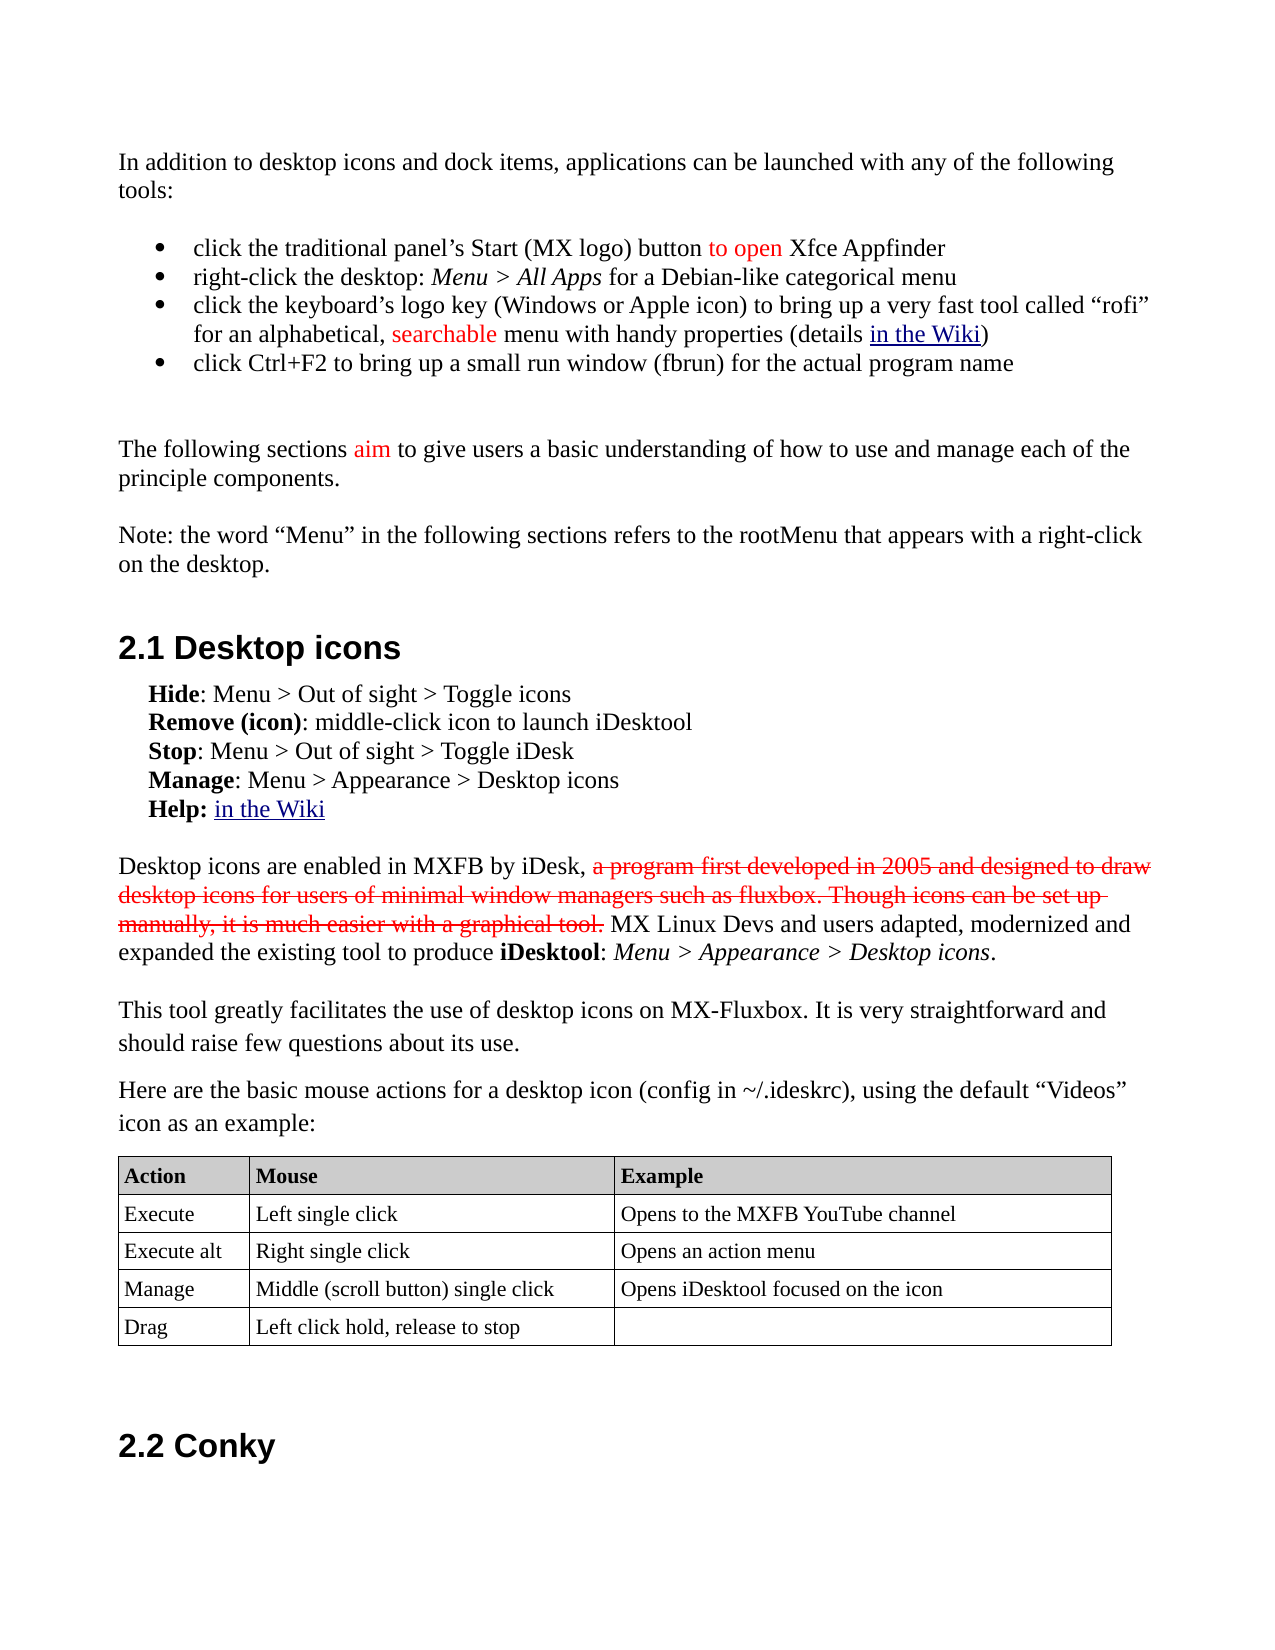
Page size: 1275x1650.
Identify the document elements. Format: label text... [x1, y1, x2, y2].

table_header Mouse [250, 1157, 614, 1194]
table_cell Execute [119, 1195, 249, 1232]
table_cell Opens an action menu [615, 1233, 1111, 1269]
table_cell Opens to the MXFB YouTube channel [615, 1195, 1111, 1232]
text Here are the basic mouse actions for a desktop icon (config in ~/.ideskrc), using the default “Videos” icon as an example: [118, 1076, 1157, 1137]
text Help: in the Wiki [148, 794, 1157, 822]
subtitle 2.2 Conky [118, 1426, 1157, 1464]
text Manage: Menu > Appearance > Desktop icons [148, 765, 1157, 794]
text Stop: Menu > Out of sight > Toggle iDesk [148, 736, 1157, 765]
text Note: the word “Menu” in the following sections refers to the rootMenu that appears with a right-click on the desktop. [118, 521, 1157, 578]
table_header Action [119, 1157, 249, 1194]
table_cell Middle (scroll button) single click [250, 1270, 614, 1307]
list click Ctrl+F2 to bring up a small run window (fbrun) for the actual program name [156, 348, 1157, 377]
table_cell [615, 1308, 1111, 1345]
table_header Example [615, 1157, 1111, 1194]
table_cell Right single click [250, 1233, 614, 1269]
table_cell Opens iDesktool focused on the icon [615, 1270, 1111, 1307]
text Remove (icon): middle-click icon to launch iDesktool [148, 707, 1157, 736]
text In addition to desktop icons and dock items, applications can be launched with any of the following tools: [118, 147, 1157, 204]
text The following sections aim to give users a basic understanding of how to use and manage each of the principle components. [118, 434, 1157, 492]
table_cell Manage [119, 1270, 249, 1307]
table_cell Left click hold, release to stop [250, 1308, 614, 1345]
table_cell Execute alt [119, 1233, 249, 1269]
list click the keyboard’s logo key (Windows or Apple icon) to bring up a very fast tool called “rofi” for an alphabetical, searchable menu with handy properties (details in the Wiki) [156, 291, 1157, 348]
list click the traditional panel’s Start (MX logo) button to open Xfce Appfinder [156, 233, 1157, 262]
text Hide: Menu > Out of sight > Toggle icons [148, 679, 1157, 707]
text This tool greatly facilitates the use of desktop icons on MX-Fluxbox. It is very straightforward and should raise few questions about its use. [118, 995, 1157, 1057]
text Desktop icons are enabled in MXFB by iDesk, a program first developed in 2005 and designed to draw desktop icons for users of minimal window managers such as fluxbox. Though icons can be set up manually, it is much easier with a graphical tool. MX Linux Devs and users adapted, modernized and expanded the existing tool to produce iDesktool: Menu > Appearance > Desktop icons. [118, 851, 1157, 966]
table_cell Drag [119, 1308, 249, 1345]
table_cell Left single click [250, 1195, 614, 1232]
subtitle 2.1 Desktop icons [118, 628, 1157, 666]
list right-click the desktop: Menu > All Apps for a Debian-like categorical menu [156, 262, 1157, 291]
